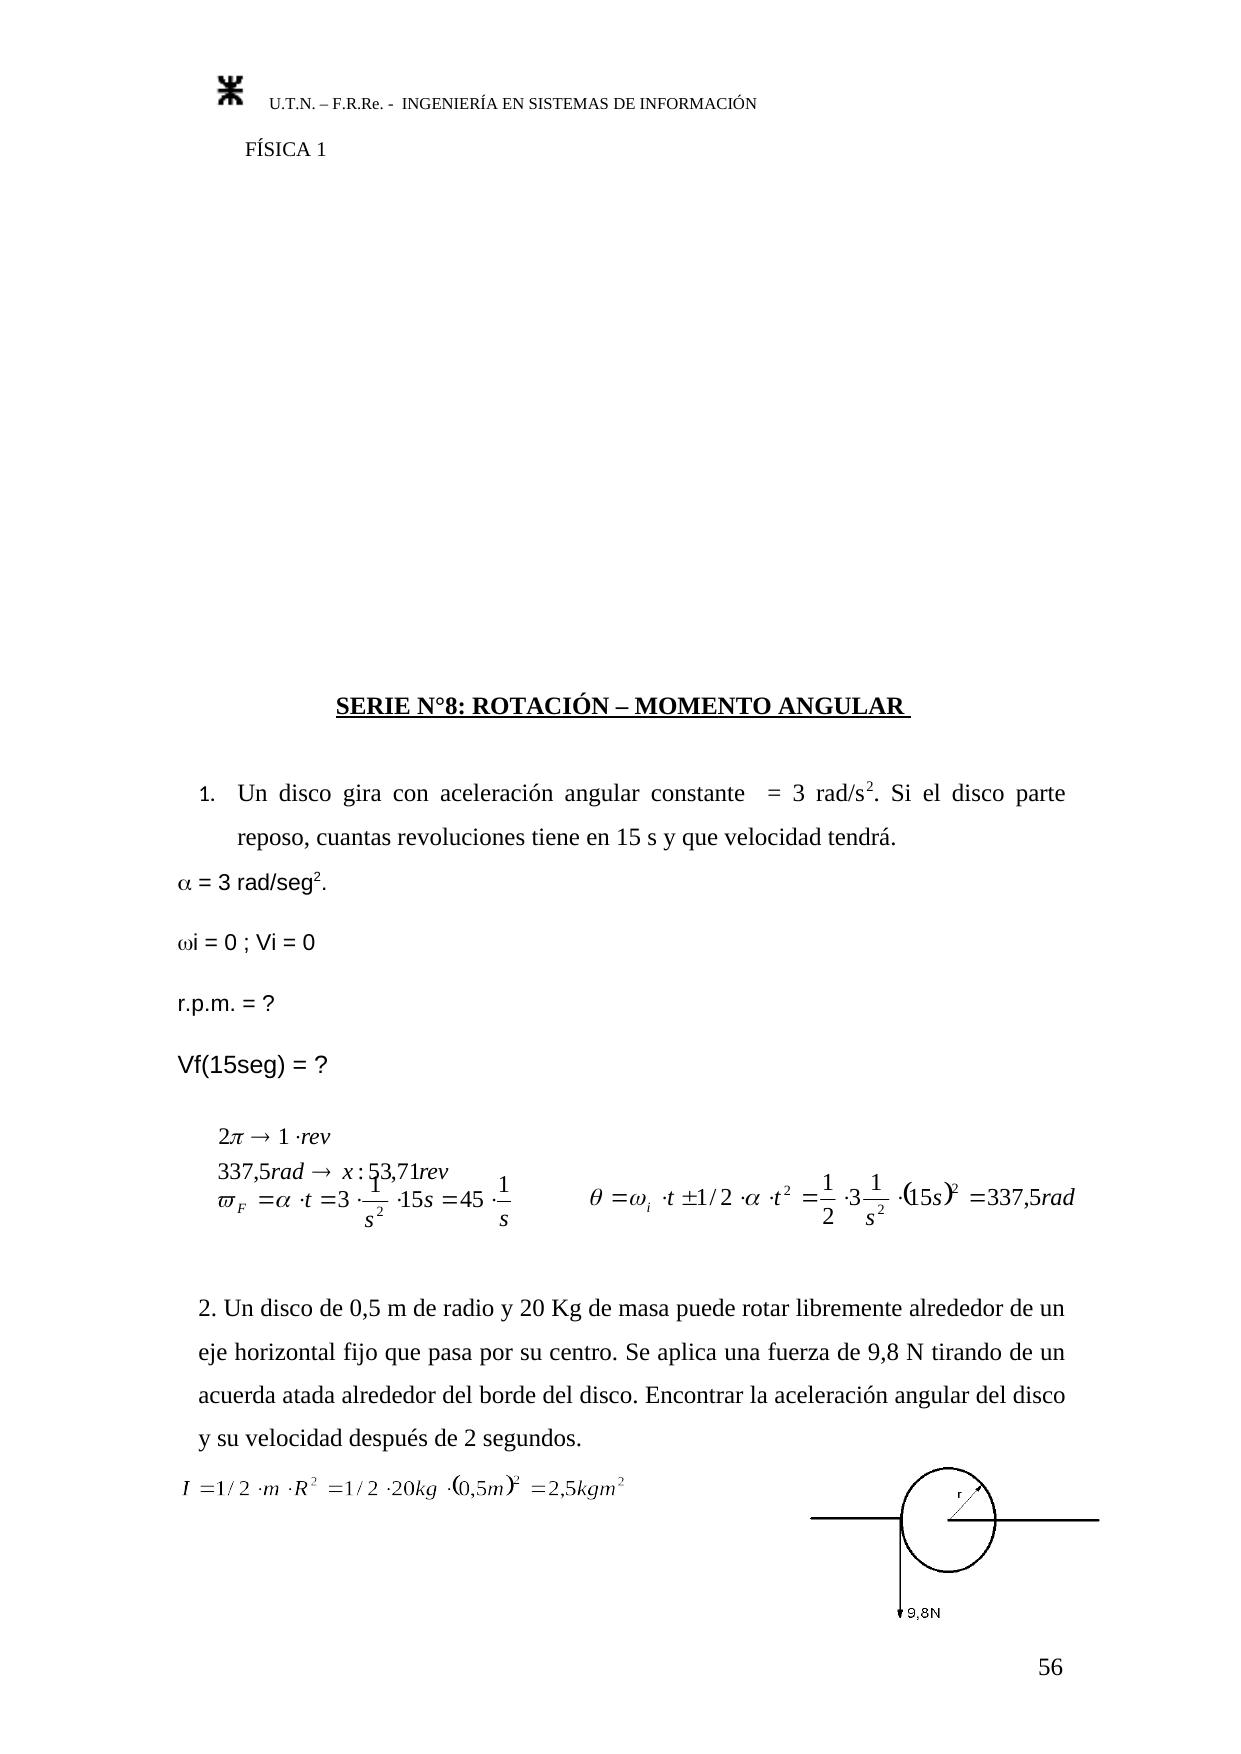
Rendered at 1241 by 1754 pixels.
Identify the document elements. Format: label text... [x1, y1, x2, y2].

text Vf(15seg) = ? [177, 1050, 1066, 1078]
list Un disco gira con aceleración angular constante = 3 rad/s2. Si el disco parte reposo, cuantas revoluciones tiene en 15 s y que velocidad tendrá. [198, 778, 1066, 850]
text SERIE N°8: ROTACIÓN – MOMENTO ANGULAR [177, 691, 1063, 720]
picture [736, 1384, 1240, 1668]
text 2. Un disco de 0,5 m de radio y 20 Kg de masa puede rotar libremente alrededor de un eje horizontal fijo que pasa por su centro. Se aplica una fuerza de 9,8 N tirando de un acuerda atada alrededor del borde del disco. Encontrar la aceleración angular del disco y su velocidad después de 2 segundos. [198, 1293, 1066, 1452]
text i = 0 ; Vi = 0 [177, 929, 1063, 956]
text r.p.m. = ? [177, 989, 1063, 1016]
text  = 3 rad/seg2. [177, 869, 1063, 895]
